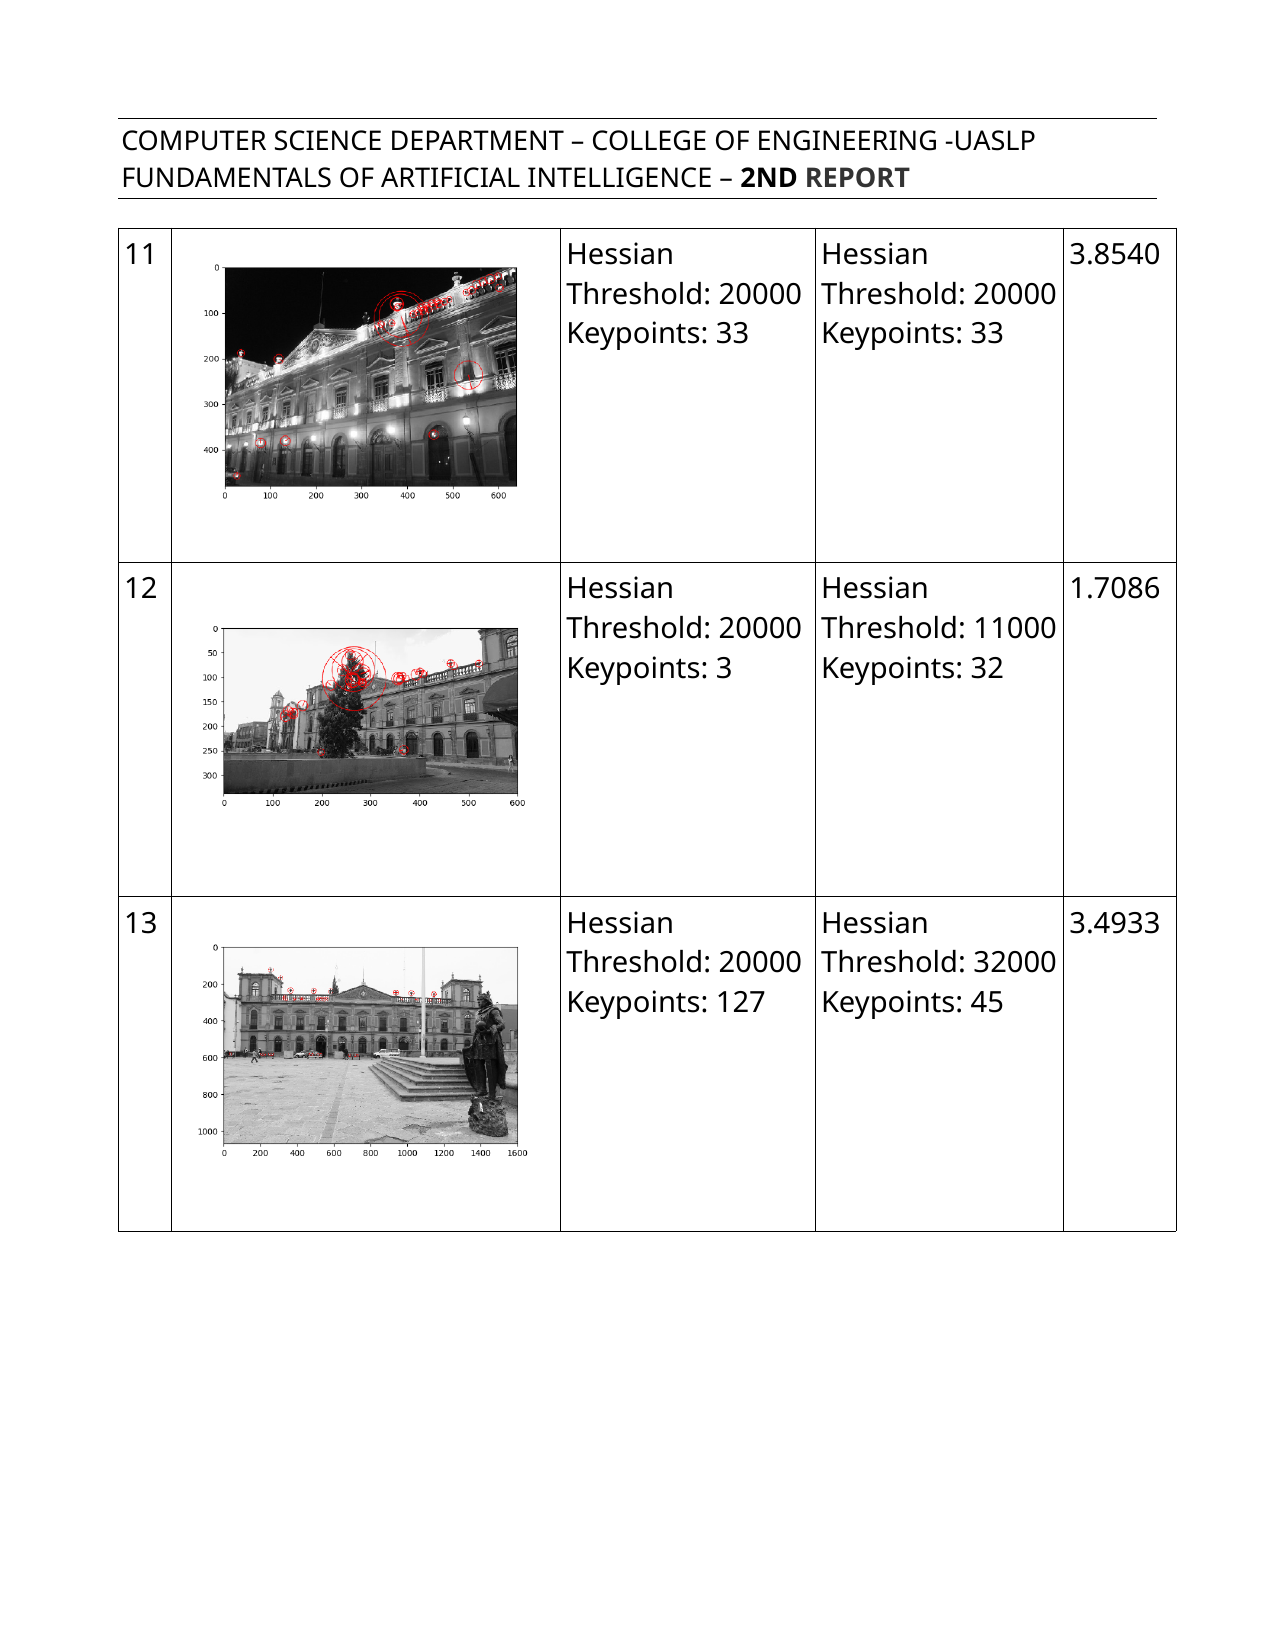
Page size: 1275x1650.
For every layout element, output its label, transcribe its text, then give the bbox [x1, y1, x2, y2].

table_cell Hessian Threshold: 20000 Keypoints: 3 [561, 563, 815, 896]
table_cell Hessian Threshold: 20000 Keypoints: 33 [816, 229, 1063, 562]
table_cell Hessian Threshold: 32000 Keypoints: 45 [816, 897, 1063, 1231]
table_cell 1.7086 [1064, 563, 1176, 896]
table_cell [172, 897, 560, 1231]
picture [177, 567, 555, 851]
picture [177, 902, 555, 1186]
table_cell 12 [119, 563, 171, 896]
picture [177, 233, 555, 517]
table_cell 13 [119, 897, 171, 1231]
table_cell [172, 563, 560, 896]
table_cell 3.4933 [1064, 897, 1176, 1231]
table_cell Hessian Threshold: 20000 Keypoints: 33 [561, 229, 815, 562]
table_cell [172, 229, 560, 562]
table_cell Hessian Threshold: 11000 Keypoints: 32 [816, 563, 1063, 896]
table_cell 3.8540 [1064, 229, 1176, 562]
table_cell 11 [119, 229, 171, 562]
table_cell Hessian Threshold: 20000 Keypoints: 127 [561, 897, 815, 1231]
